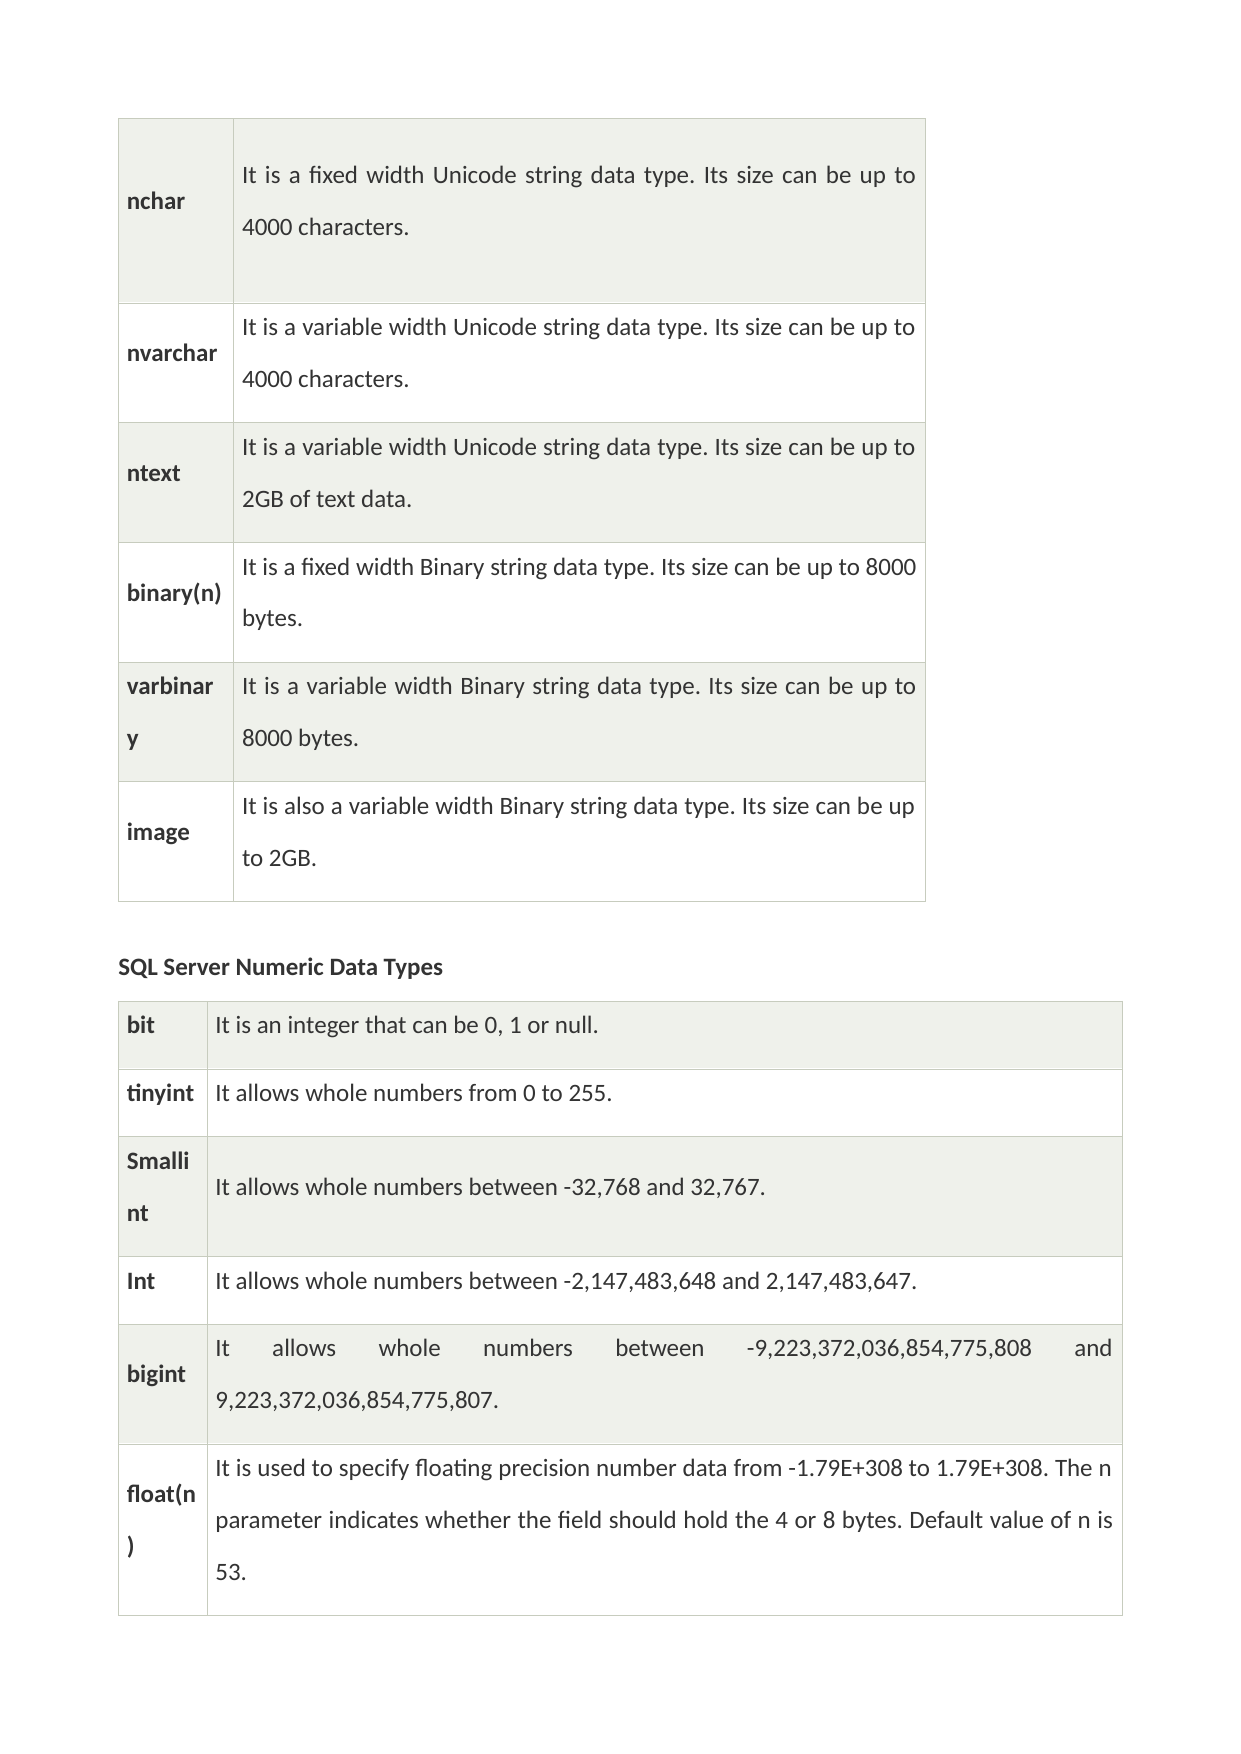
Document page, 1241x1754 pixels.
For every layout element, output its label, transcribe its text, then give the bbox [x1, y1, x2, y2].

table_cell ntext [119, 423, 233, 542]
table_cell Int [119, 1257, 207, 1324]
table_cell varbinary [119, 663, 233, 781]
table_cell It allows whole numbers from 0 to 255. [208, 1070, 1122, 1136]
table_cell It is a variable width Unicode string data type. Its size can be up to 4000 characters. [234, 304, 925, 422]
table_cell It is used to specify floating precision number data from -1.79E+308 to 1.79E+308. The n parameter indicates whether the field should hold the 4 or 8 bytes. Default value of n is 53. [208, 1445, 1122, 1615]
table_cell binary(n) [119, 543, 233, 662]
table_header bit [119, 1002, 207, 1068]
table_cell It allows whole numbers between -32,768 and 32,767. [208, 1137, 1122, 1256]
table_cell Smallint [119, 1137, 207, 1256]
table_cell It allows whole numbers between -2,147,483,648 and 2,147,483,647. [208, 1257, 1122, 1324]
table_cell float(n) [119, 1445, 207, 1615]
table_cell It is a fixed width Unicode string data type. Its size can be up to 4000 characters. [234, 119, 925, 302]
table_cell nchar [119, 119, 233, 302]
table_cell bigint [119, 1325, 207, 1443]
text SQL Server Numeric Data Types [118, 951, 1122, 982]
table_header It is an integer that can be 0, 1 or null. [208, 1002, 1122, 1068]
table_cell It is a variable width Binary string data type. Its size can be up to 8000 bytes. [234, 663, 925, 781]
table_cell image [119, 782, 233, 901]
table_cell It is also a variable width Binary string data type. Its size can be up to 2GB. [234, 782, 925, 901]
table_cell It allows whole numbers between -9,223,372,036,854,775,808 and 9,223,372,036,854,775,807. [208, 1325, 1122, 1443]
table_cell nvarchar [119, 304, 233, 422]
table_cell It is a fixed width Binary string data type. Its size can be up to 8000 bytes. [234, 543, 925, 662]
table_cell tinyint [119, 1070, 207, 1136]
table_cell It is a variable width Unicode string data type. Its size can be up to 2GB of text data. [234, 423, 925, 542]
